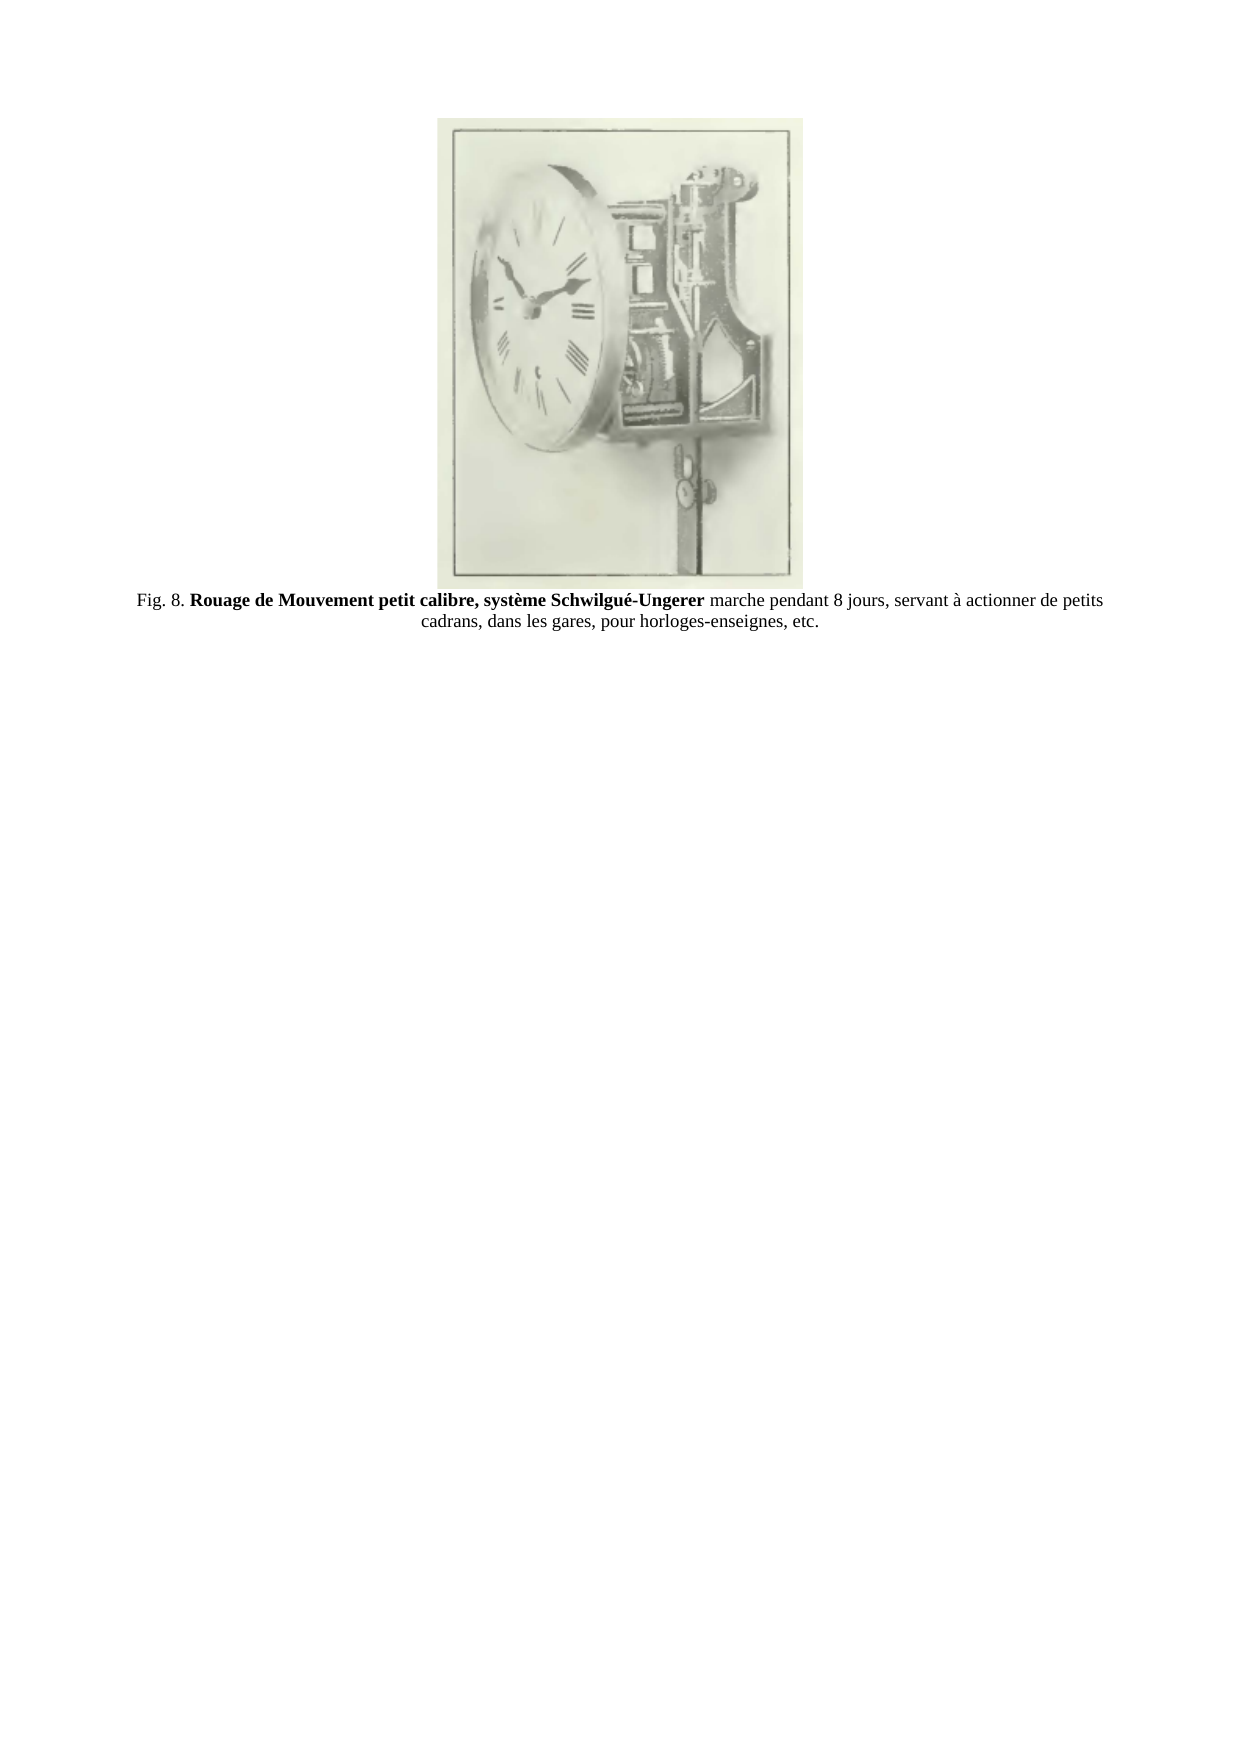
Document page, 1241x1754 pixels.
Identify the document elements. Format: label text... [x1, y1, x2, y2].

picture [437, 118, 803, 589]
text Fig. 8. Rouage de Mouvement petit calibre, système Schwilgué-Ungerer marche pendant 8 jours, servant à actionner de petits cadrans, dans les gares, pour horloges-enseignes, etc. [118, 118, 1122, 632]
